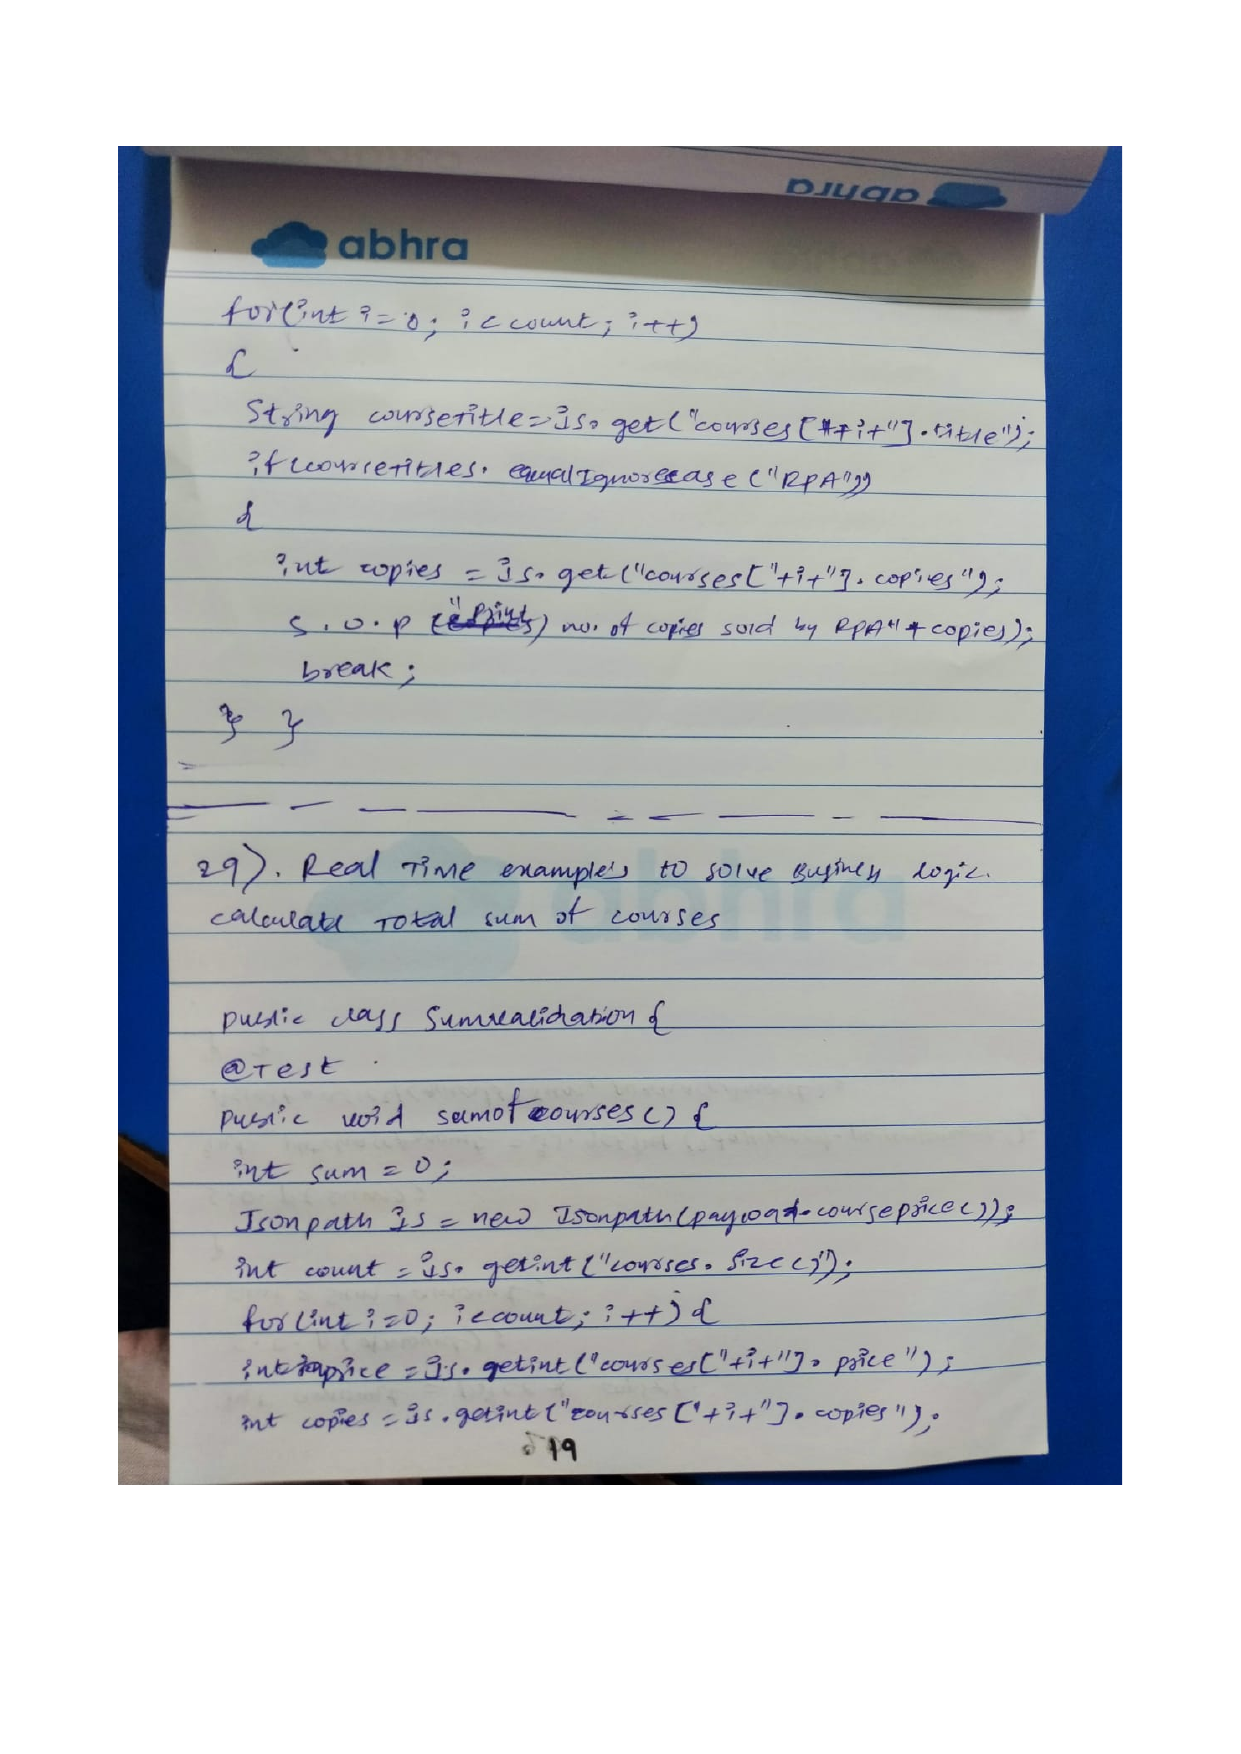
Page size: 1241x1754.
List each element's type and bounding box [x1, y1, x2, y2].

picture [118, 146, 1123, 1485]
